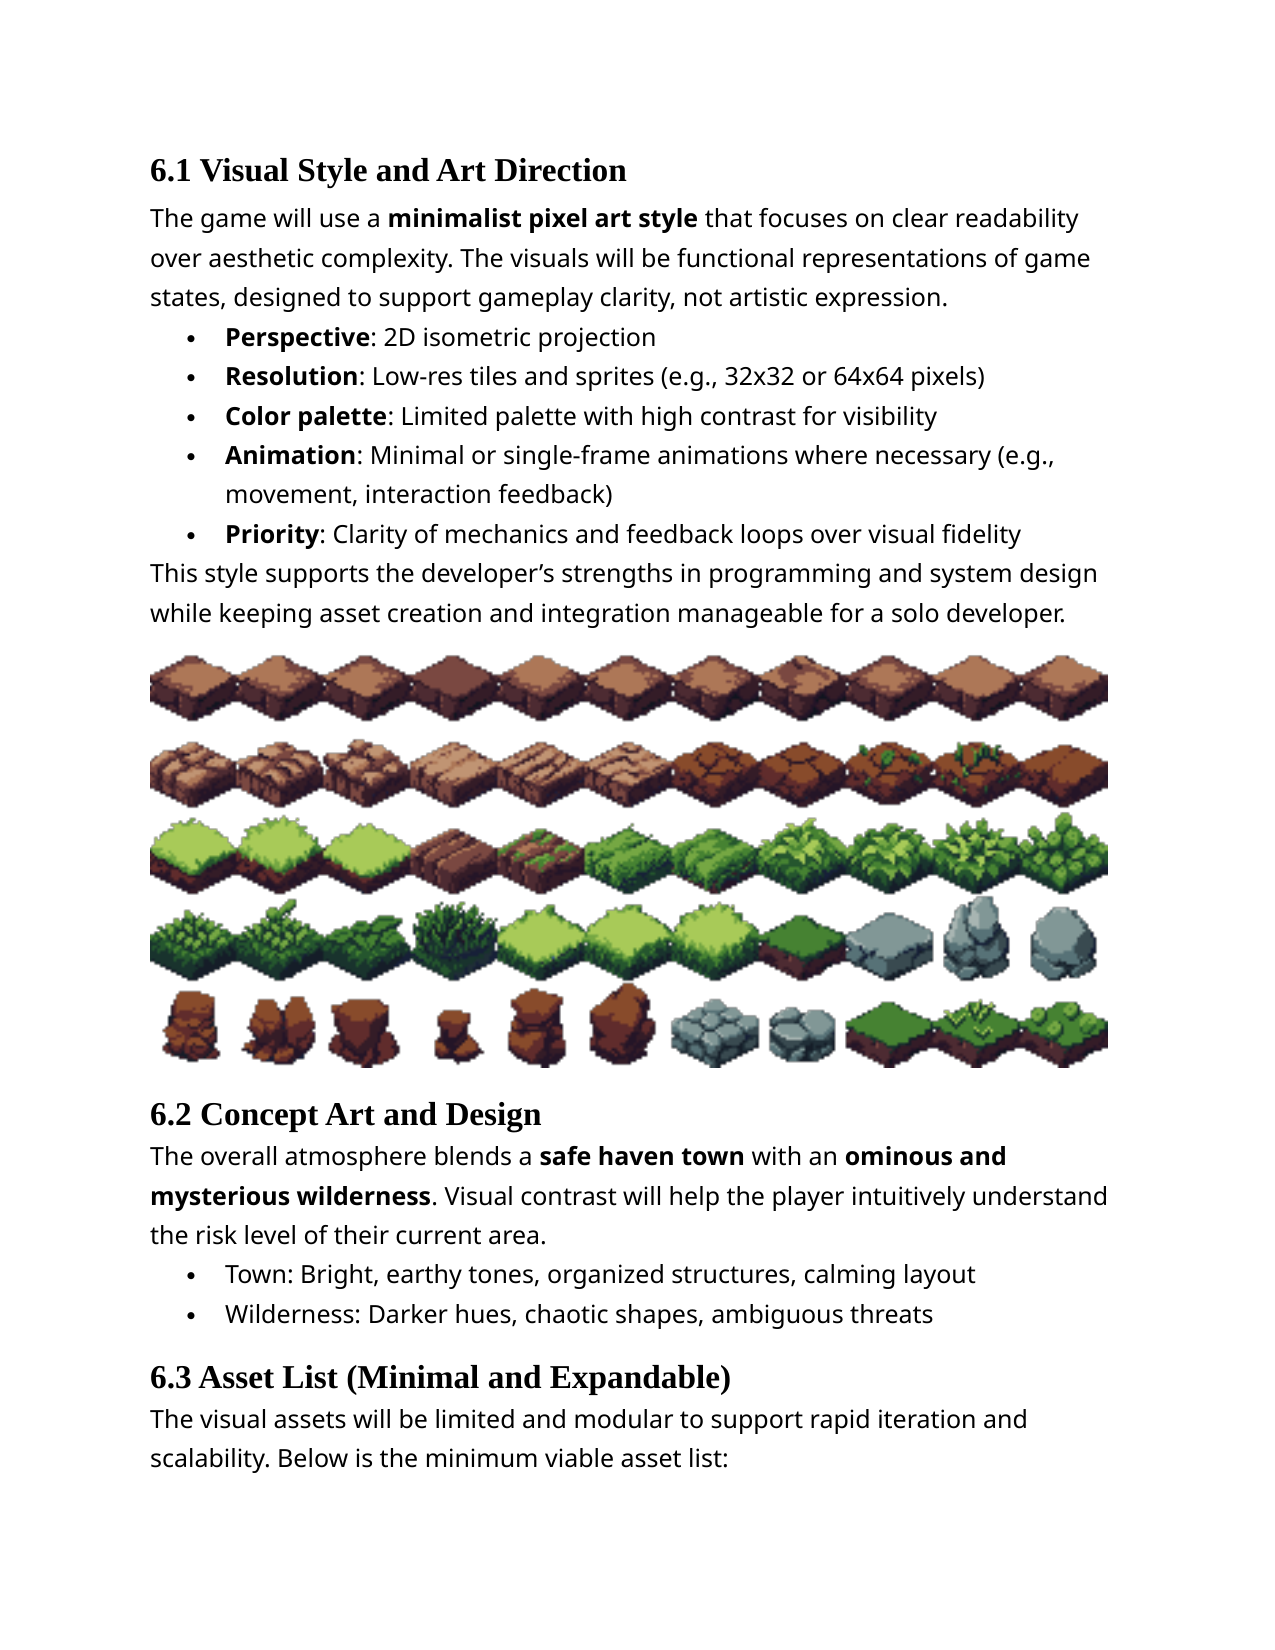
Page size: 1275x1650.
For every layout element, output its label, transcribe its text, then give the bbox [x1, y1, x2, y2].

subtitle 6.3 Asset List (Minimal and Expandable) [150, 1357, 1125, 1395]
list Town: Bright, earthy tones, organized structures, calming layout [187, 1257, 1125, 1291]
list Wilderness: Darker hues, chaotic shapes, ambiguous threats [187, 1297, 1125, 1331]
subtitle 6.1 Visual Style and Art Direction [150, 150, 1125, 188]
text This style supports the developer’s strengths in programming and system design while keeping asset creation and integration manageable for a solo developer. [150, 556, 1125, 630]
list Priority: Clarity of mechanics and feedback loops over visual fidelity [187, 517, 1125, 551]
text The overall atmosphere blends a safe haven town with an ominous and mysterious wilderness. Visual contrast will help the player intuitively understand the risk level of their current area. [150, 1139, 1125, 1252]
list Animation: Minimal or single-frame animations where necessary (e.g., movement, interaction feedback) [187, 438, 1125, 511]
picture [150, 635, 1108, 1068]
list Perspective: 2D isometric projection [187, 319, 1125, 353]
text The game will use a minimalist pixel art style that focuses on clear readability over aesthetic complexity. The visuals will be functional representations of game states, designed to support gameplay clarity, not artistic expression. [150, 201, 1125, 314]
list Color palette: Limited palette with high contrast for visibility [187, 398, 1125, 432]
list Resolution: Low-res tiles and sprites (e.g., 32x32 or 64x64 pixels) [187, 359, 1125, 393]
text The visual assets will be limited and modular to support rapid iteration and scalability. Below is the minimum viable asset list: [150, 1401, 1125, 1475]
subtitle 6.2 Concept Art and Design [150, 1094, 1125, 1133]
